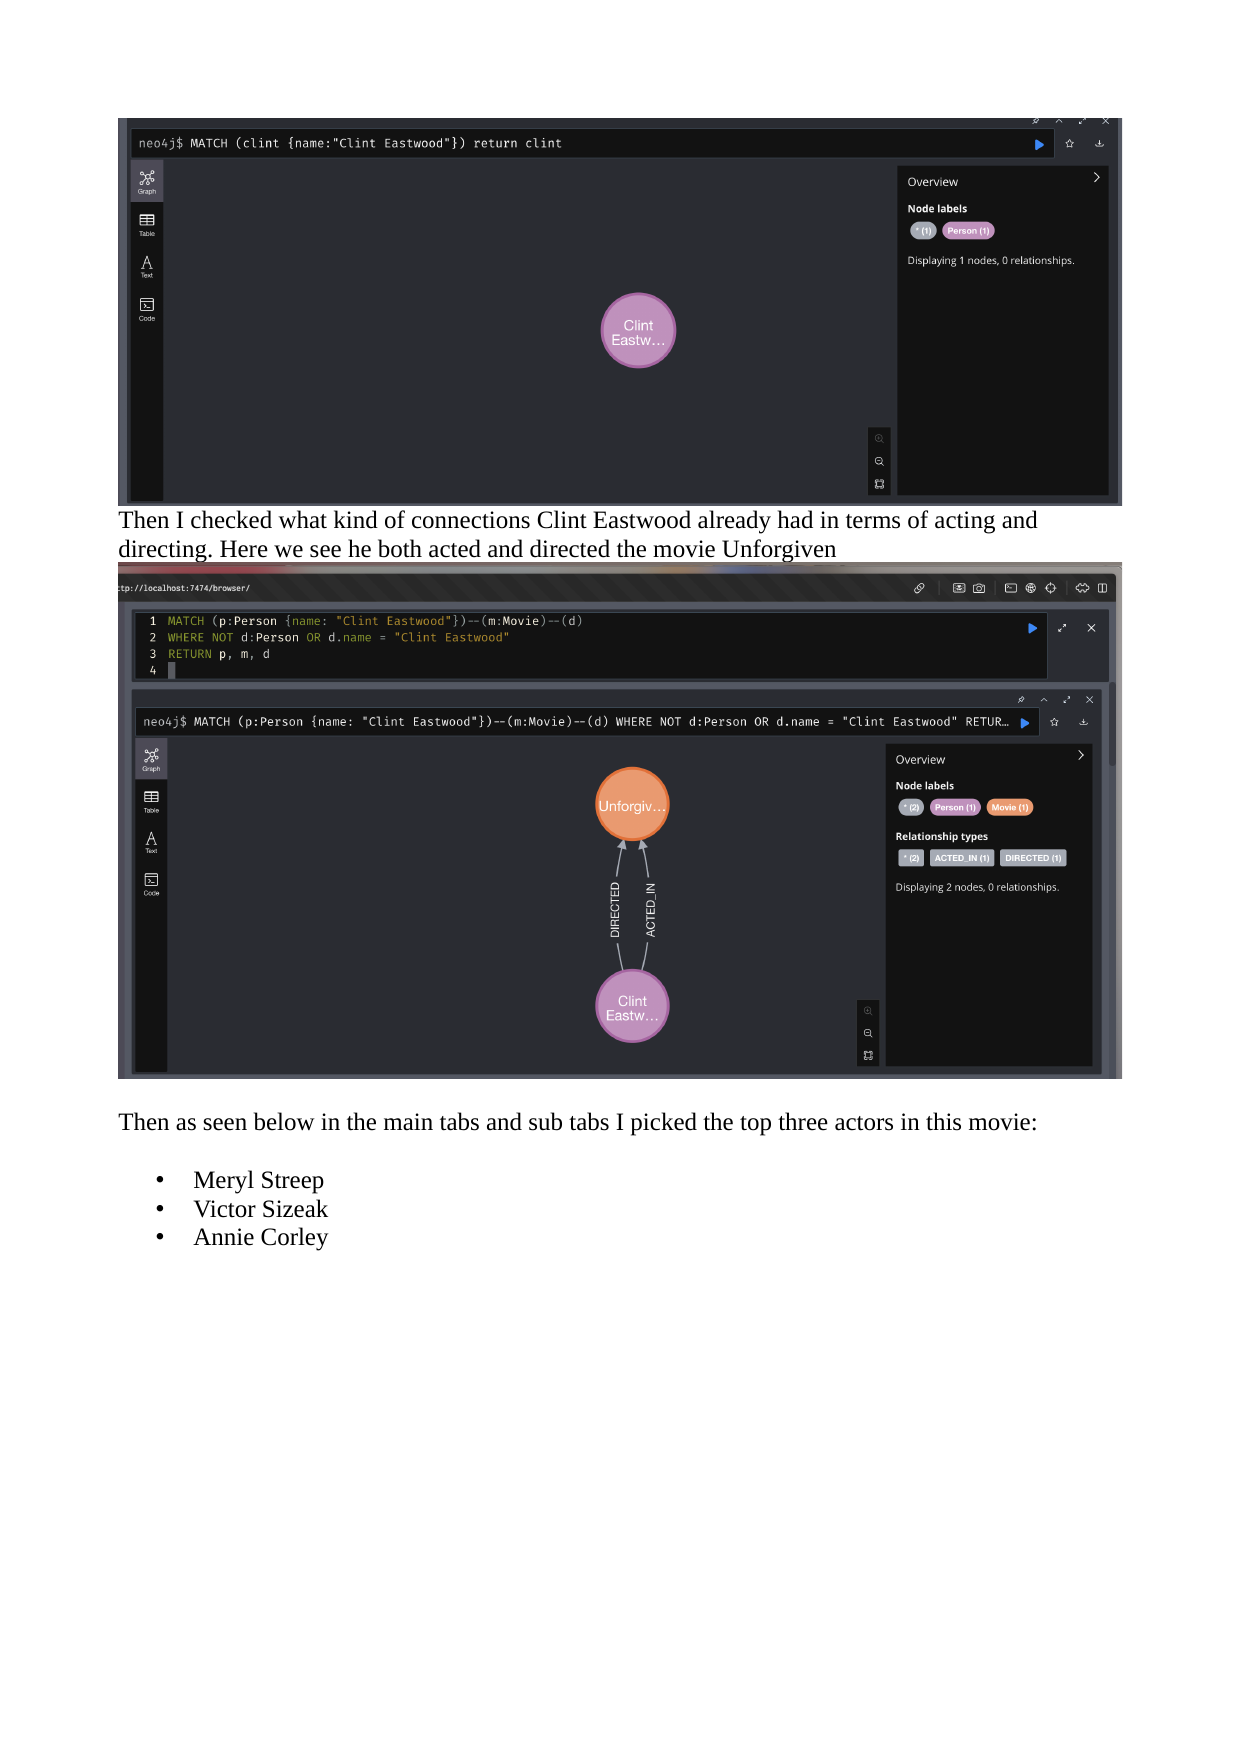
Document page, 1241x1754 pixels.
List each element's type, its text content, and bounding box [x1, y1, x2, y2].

picture [118, 562, 1123, 1079]
list Victor Sizeak [156, 1194, 1122, 1222]
text Then as seen below in the main tabs and sub tabs I picked the top three actors in this movie: [118, 1107, 1122, 1136]
list Meryl Streep [156, 1165, 1122, 1194]
picture [118, 118, 1123, 506]
text Then I checked what kind of connections Clint Eastwood already had in terms of acting and directing. Here we see he both acted and directed the movie Unforgiven [118, 506, 1122, 562]
list Annie Corley [156, 1222, 1122, 1251]
